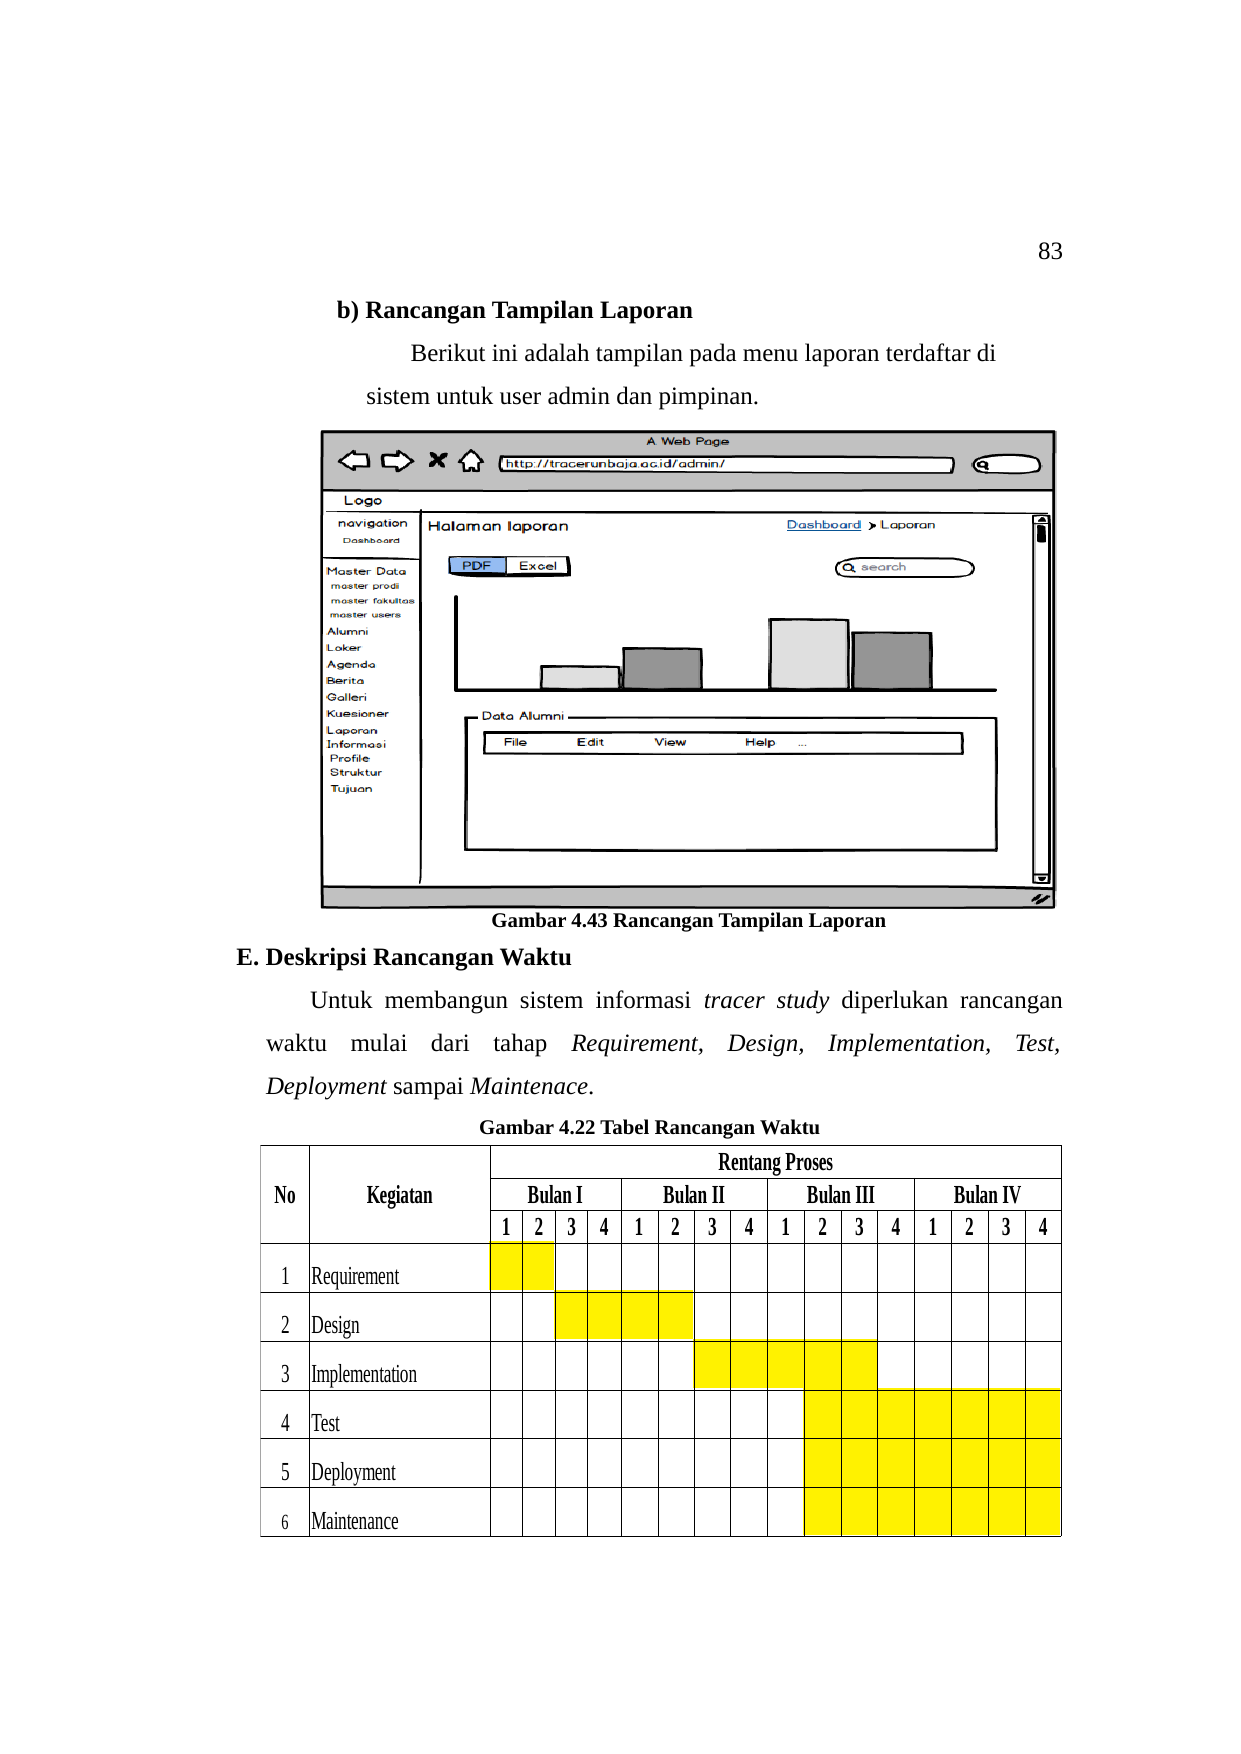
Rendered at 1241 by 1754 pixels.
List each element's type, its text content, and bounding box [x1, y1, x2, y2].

text Gambar 4.43 Rancangan Tampilan Laporan [320, 909, 1057, 932]
text Gambar 4.22 Tabel Rancangan Waktu [236, 1114, 1063, 1139]
list b) Rancangan Tampilan Laporan [337, 295, 1063, 324]
list E. Deskripsi Rancangan Waktu [236, 942, 1063, 971]
text Untuk membangun sistem informasi tracer study diperlukan rancangan waktu mulai dari tahap Requirement, Design, Implementation, Test, Deployment sampai Maintenace. [266, 985, 1063, 1100]
picture [320, 430, 1057, 909]
list Berikut ini adalah tampilan pada menu laporan terdaftar di sistem untuk user admin dan pimpinan. [366, 338, 1063, 410]
